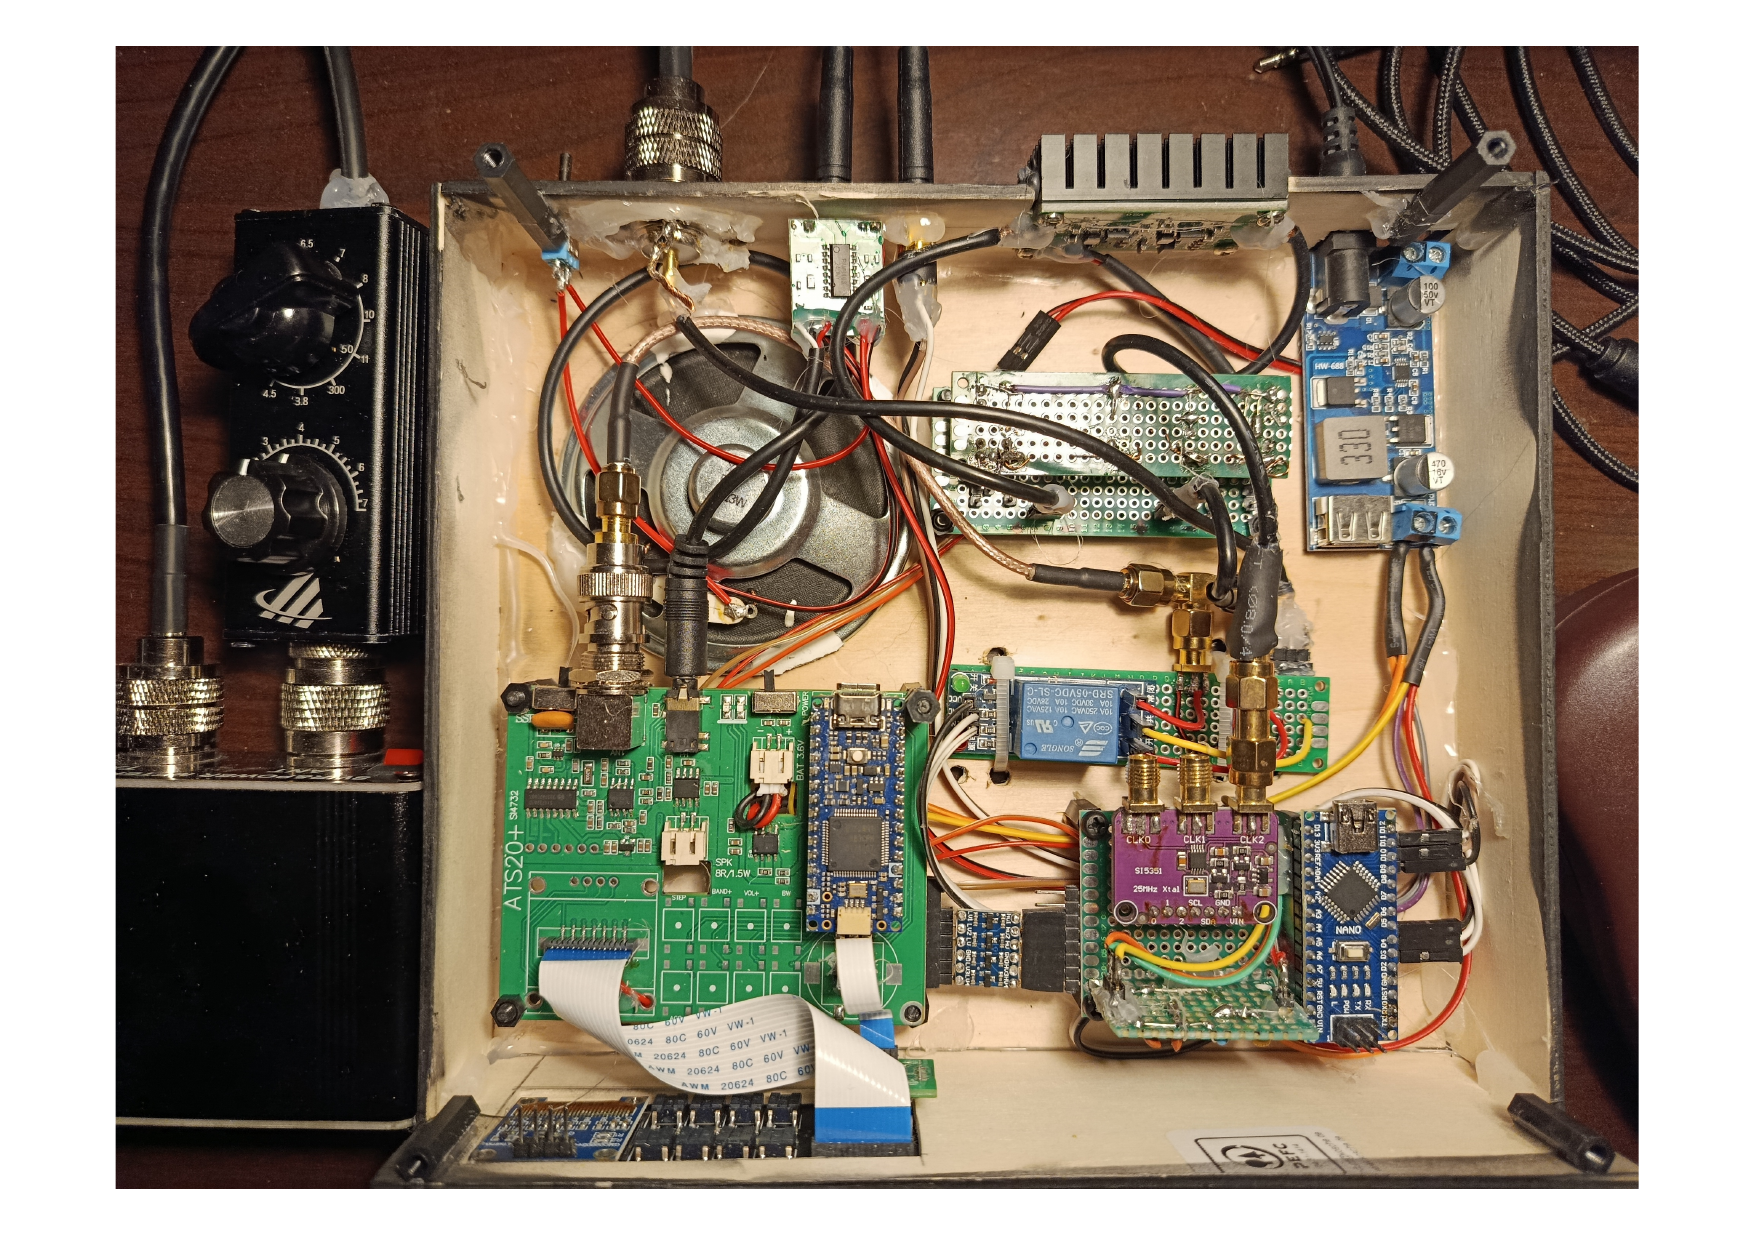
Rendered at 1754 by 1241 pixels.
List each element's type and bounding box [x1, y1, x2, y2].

picture [115, 46, 1639, 1189]
